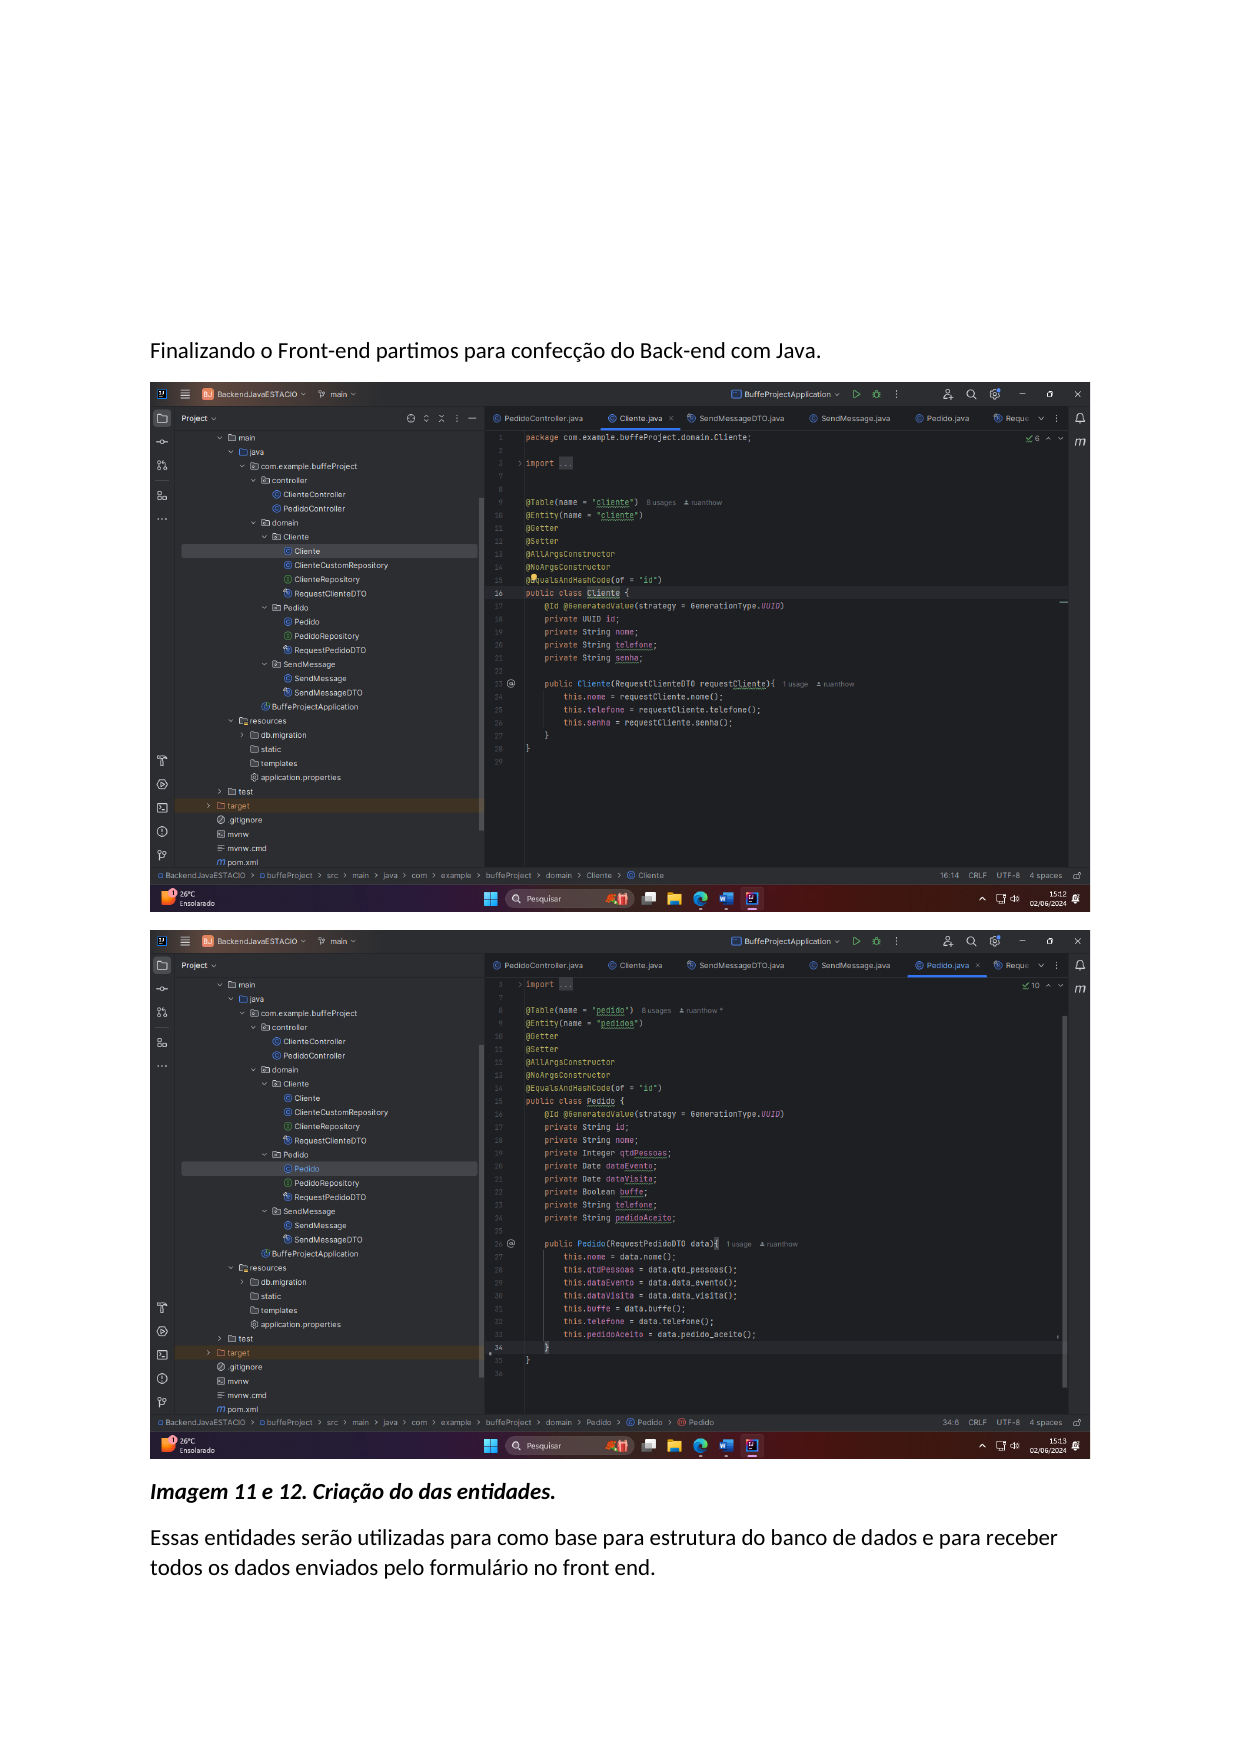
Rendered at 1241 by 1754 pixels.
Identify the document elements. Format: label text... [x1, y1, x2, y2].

text Imagem 11 e 12. Criação do das entidades. [150, 1477, 1090, 1505]
text Finalizando o Front-end partimos para confecção do Back-end com Java. [150, 336, 1090, 364]
text Essas entidades serão utilizadas para como base para estrutura do banco de dados e para receber todos os dados enviados pelo formulário no front end. [150, 1523, 1090, 1581]
